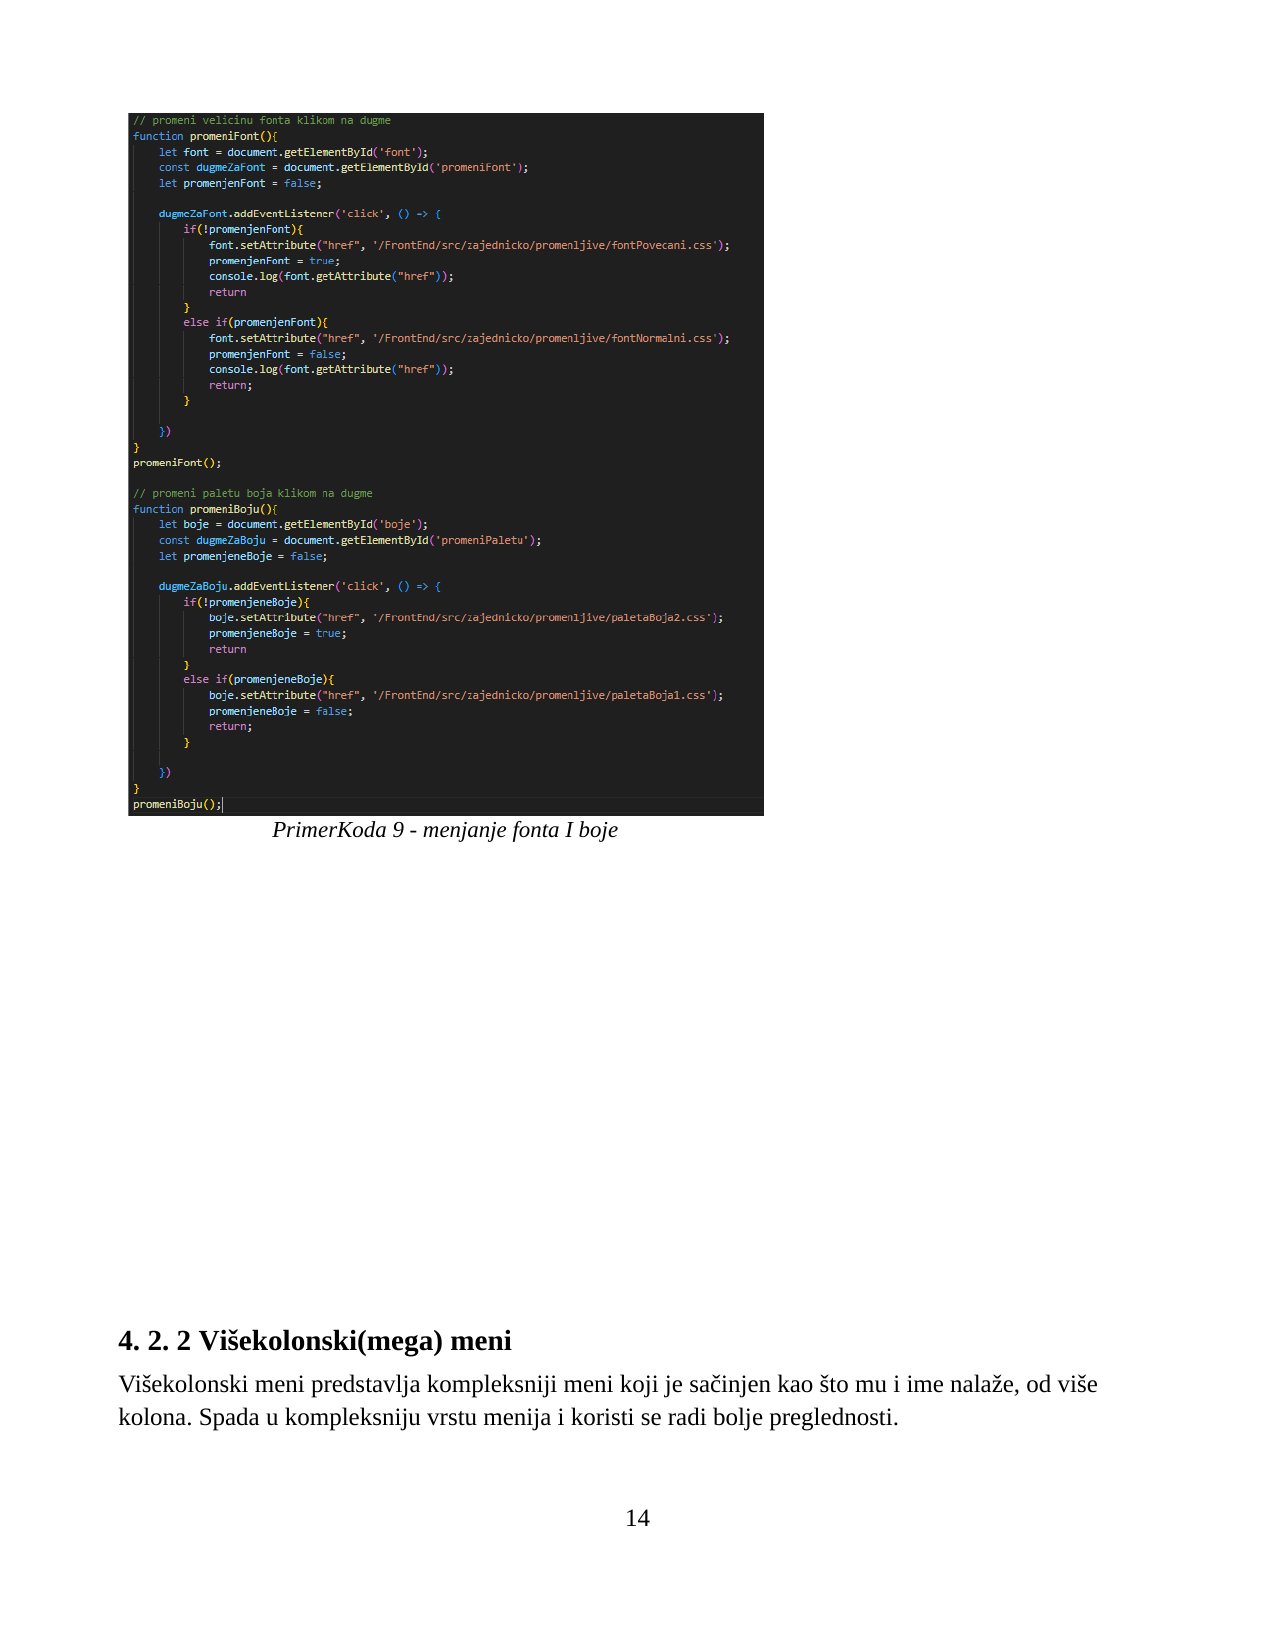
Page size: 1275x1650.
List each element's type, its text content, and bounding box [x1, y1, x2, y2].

picture [128, 113, 764, 816]
subtitle 4. 2. 2 Višekolonski(mega) meni [118, 1323, 1157, 1356]
text Višekolonski meni predstavlja kompleksniji meni koji je sačinjen kao što mu i ime nalaže, od više kolona. Spada u kompleksniju vrstu menija i koristi se radi bolje preglednosti. [118, 1369, 1157, 1431]
text PrimerKoda 9 - menjanje fonta I boje [128, 816, 764, 842]
